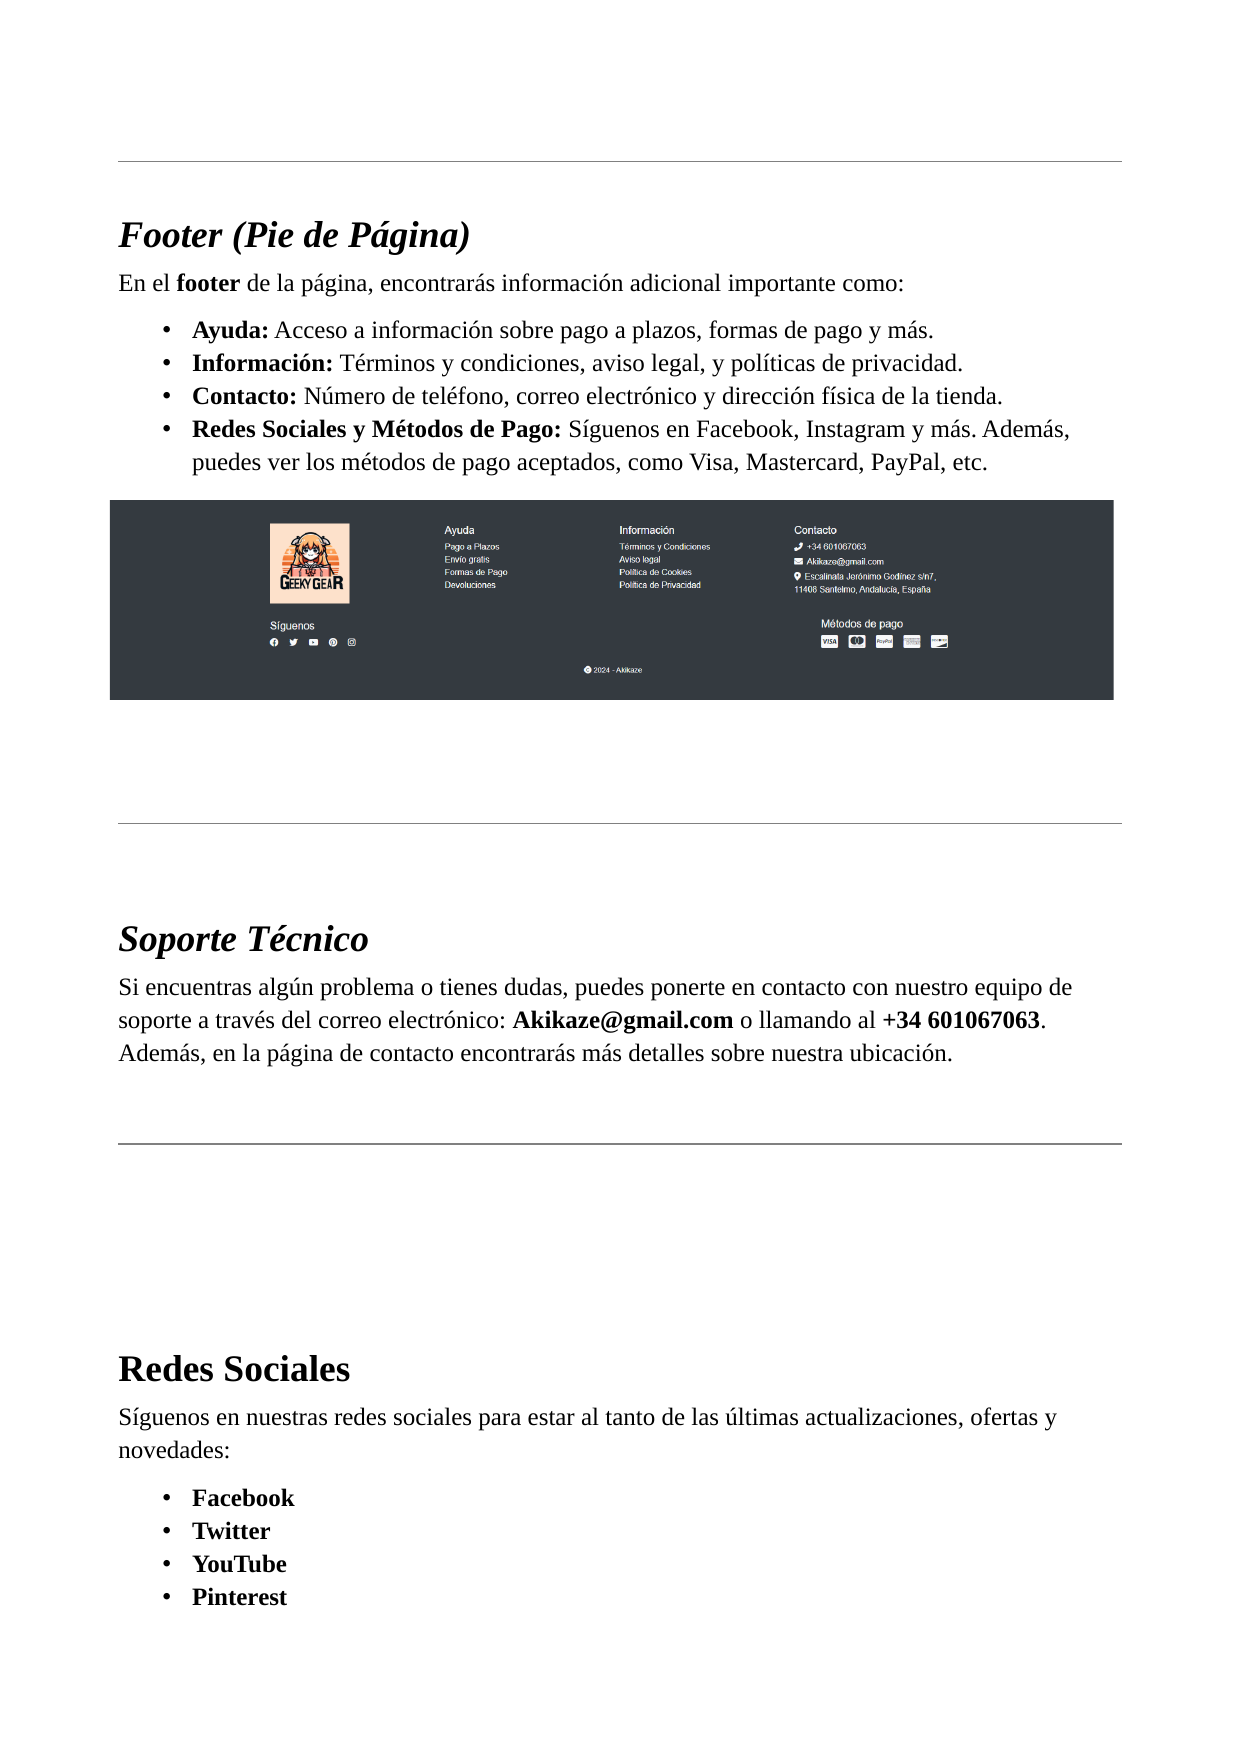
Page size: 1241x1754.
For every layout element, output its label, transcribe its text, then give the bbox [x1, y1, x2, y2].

list Redes Sociales y Métodos de Pago: Síguenos en Facebook, Instagram y más. Además, puedes ver los métodos de pago aceptados, como Visa, Mastercard, PayPal, etc. [162, 414, 1122, 476]
subtitle Redes Sociales [118, 1347, 1122, 1390]
list Facebook [162, 1483, 1122, 1512]
list Twitter [162, 1516, 1122, 1545]
picture [109, 500, 1114, 700]
subtitle Footer (Pie de Página) [118, 212, 1122, 255]
subtitle Soporte Técnico [118, 916, 1122, 959]
text Si encuentras algún problema o tienes dudas, puedes ponerte en contacto con nuestro equipo de soporte a través del correo electrónico: Akikaze@gmail.com o llamando al +34 601067063. Además, en la página de contacto encontrarás más detalles sobre nuestra ubicación. [118, 972, 1122, 1067]
list Contacto: Número de teléfono, correo electrónico y dirección física de la tienda. [162, 381, 1122, 410]
list Pinterest [162, 1582, 1122, 1611]
text En el footer de la página, encontrarás información adicional importante como: [118, 268, 1122, 296]
list YouTube [162, 1549, 1122, 1578]
list Ayuda: Acceso a información sobre pago a plazos, formas de pago y más. [162, 315, 1122, 344]
list Información: Términos y condiciones, aviso legal, y políticas de privacidad. [162, 348, 1122, 377]
text Síguenos en nuestras redes sociales para estar al tanto de las últimas actualizaciones, ofertas y novedades: [118, 1402, 1122, 1464]
